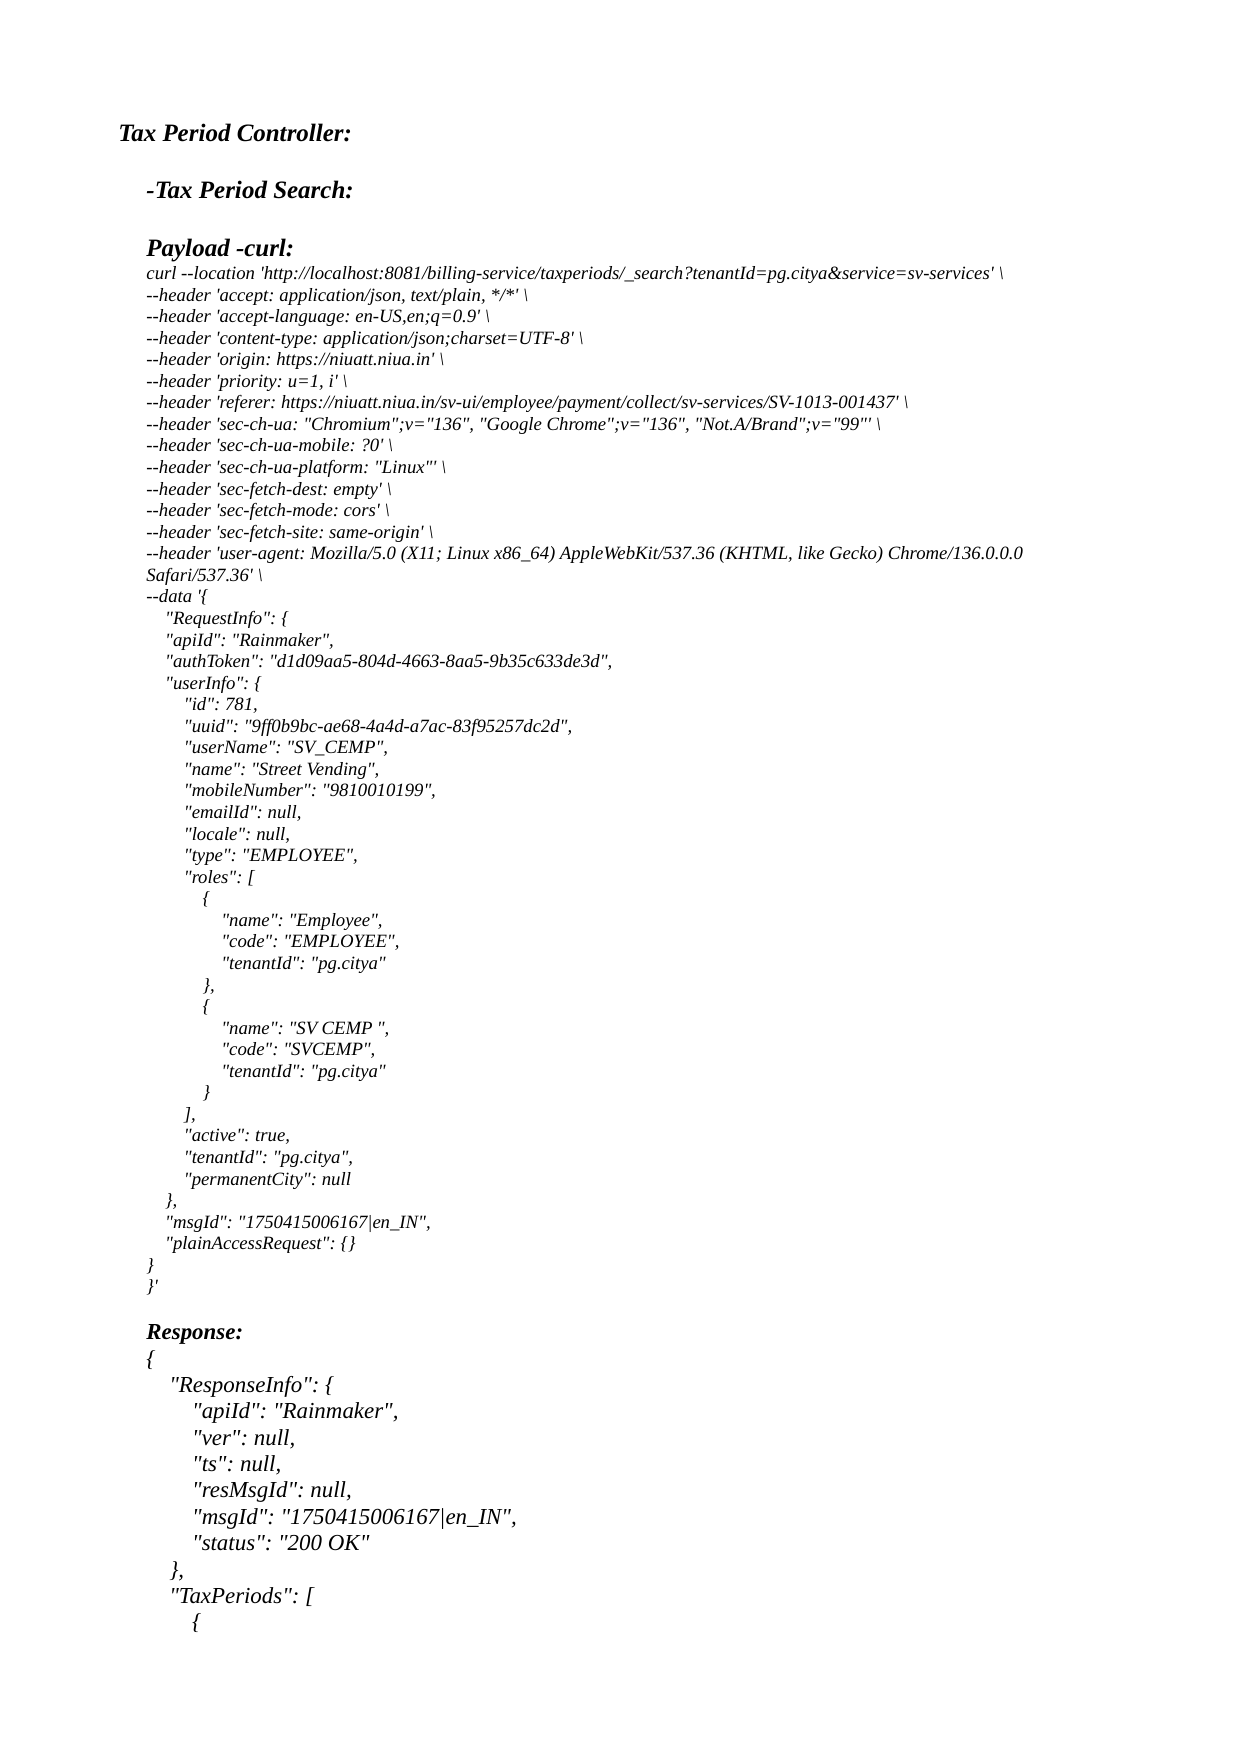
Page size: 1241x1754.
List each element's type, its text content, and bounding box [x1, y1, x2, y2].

text "authToken": "d1d09aa5-804d-4663-8aa5-9b35c633de3d", [146, 650, 1122, 672]
text "TaxPeriods": [ [146, 1582, 1122, 1608]
text --header 'referer: https://niuatt.niua.in/sv-ui/employee/payment/collect/sv-services/SV-1013-001437' \ [146, 391, 1122, 413]
text "code": "SVCEMP", [146, 1038, 1122, 1060]
text --header 'sec-fetch-dest: empty' \ [146, 477, 1122, 499]
text --data '{ [146, 585, 1122, 607]
text --header 'sec-ch-ua-platform: "Linux"' \ [146, 456, 1122, 477]
text Payload -curl: [146, 233, 1122, 262]
text "uuid": "9ff0b9bc-ae68-4a4d-a7ac-83f95257dc2d", [146, 715, 1122, 736]
text "msgId": "1750415006167|en_IN", [146, 1211, 1122, 1232]
text "resMsgId": null, [146, 1477, 1122, 1503]
text --header 'sec-ch-ua: "Chromium";v="136", "Google Chrome";v="136", "Not.A/Brand";v="99"' \ [146, 413, 1122, 434]
text ], [146, 1103, 1122, 1124]
text --header 'sec-fetch-mode: cors' \ [146, 499, 1122, 521]
text "emailId": null, [146, 801, 1122, 822]
text "roles": [ [146, 866, 1122, 887]
text -Tax Period Search: [146, 176, 1122, 204]
text --header 'accept: application/json, text/plain, */*' \ [146, 283, 1122, 305]
text "msgId": "1750415006167|en_IN", [146, 1503, 1122, 1529]
text --header 'origin: https://niuatt.niua.in' \ [146, 348, 1122, 370]
text }, [146, 1189, 1122, 1211]
text Response: [146, 1318, 1122, 1345]
text "userName": "SV_CEMP", [146, 736, 1122, 758]
text "tenantId": "pg.citya" [146, 1060, 1122, 1081]
text { [146, 1608, 1122, 1635]
text --header 'sec-ch-ua-mobile: ?0' \ [146, 434, 1122, 456]
text "RequestInfo": { [146, 607, 1122, 628]
text "name": "Employee", [146, 909, 1122, 930]
text "name": "SV CEMP ", [146, 1017, 1122, 1038]
text --header 'sec-fetch-site: same-origin' \ [146, 521, 1122, 542]
text "ts": null, [146, 1450, 1122, 1477]
text curl --location 'http://localhost:8081/billing-service/taxperiods/_search?tenantId=pg.citya&service=sv-services' \ [146, 262, 1122, 283]
text "userInfo": { [146, 672, 1122, 693]
text "plainAccessRequest": {} [146, 1232, 1122, 1254]
text Tax Period Controller: [118, 118, 1122, 147]
text "locale": null, [146, 822, 1122, 844]
text "ver": null, [146, 1424, 1122, 1450]
text "id": 781, [146, 693, 1122, 715]
text "ResponseInfo": { [146, 1371, 1122, 1397]
text { [146, 887, 1122, 909]
text "code": "EMPLOYEE", [146, 930, 1122, 952]
text "status": "200 OK" [146, 1529, 1122, 1556]
text "tenantId": "pg.citya" [146, 952, 1122, 973]
text "name": "Street Vending", [146, 758, 1122, 779]
text --header 'accept-language: en-US,en;q=0.9' \ [146, 305, 1122, 327]
text { [146, 995, 1122, 1017]
text "tenantId": "pg.citya", [146, 1146, 1122, 1167]
text "permanentCity": null [146, 1167, 1122, 1189]
text --header 'user-agent: Mozilla/5.0 (X11; Linux x86_64) AppleWebKit/537.36 (KHTML, like Gecko) Chrome/136.0.0.0 Safari/537.36' \ [146, 542, 1122, 585]
text } [146, 1254, 1122, 1275]
text } [146, 1081, 1122, 1103]
text "active": true, [146, 1124, 1122, 1146]
text }, [146, 1556, 1122, 1582]
text --header 'priority: u=1, i' \ [146, 370, 1122, 391]
text { [146, 1345, 1122, 1371]
text "type": "EMPLOYEE", [146, 844, 1122, 866]
text "apiId": "Rainmaker", [146, 1397, 1122, 1424]
text "apiId": "Rainmaker", [146, 628, 1122, 650]
text }, [146, 973, 1122, 995]
text --header 'content-type: application/json;charset=UTF-8' \ [146, 327, 1122, 348]
text }' [146, 1275, 1122, 1297]
text "mobileNumber": "9810010199", [146, 779, 1122, 801]
